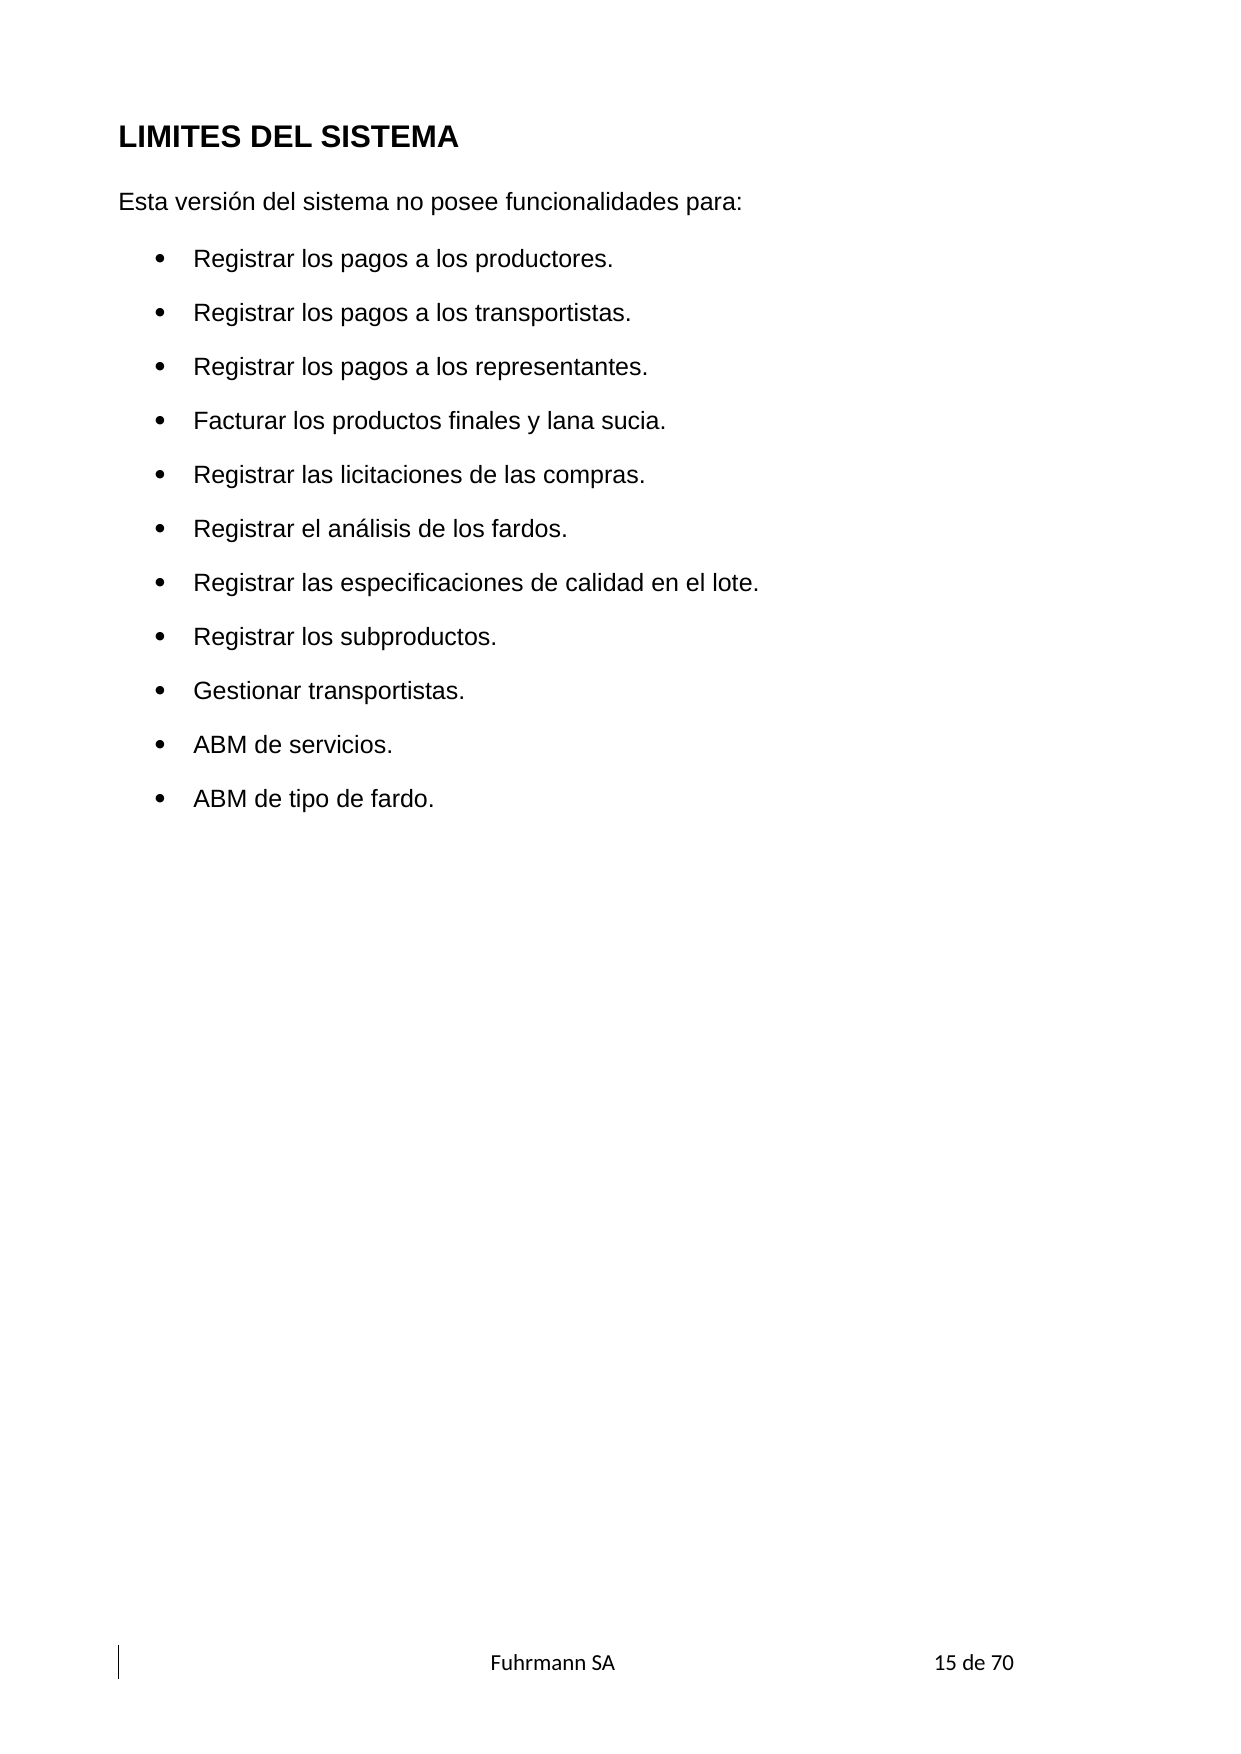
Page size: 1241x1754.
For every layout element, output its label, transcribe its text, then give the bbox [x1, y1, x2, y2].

list Facturar los productos finales y lana sucia. [156, 406, 1122, 435]
list Registrar los pagos a los productores. [156, 244, 1122, 273]
list ABM de servicios. [156, 730, 1122, 759]
list Registrar el análisis de los fardos. [156, 514, 1122, 543]
text Esta versión del sistema no posee funcionalidades para: [118, 187, 1122, 215]
list Gestionar transportistas. [156, 676, 1122, 705]
list Registrar los pagos a los representantes. [156, 352, 1122, 381]
list Registrar las especificaciones de calidad en el lote. [156, 568, 1122, 597]
list Registrar los subproductos. [156, 622, 1122, 651]
list ABM de tipo de fardo. [156, 784, 1122, 813]
list Registrar las licitaciones de las compras. [156, 460, 1122, 489]
subtitle LIMITES DEL SISTEMA [118, 118, 1122, 154]
list Registrar los pagos a los transportistas. [156, 298, 1122, 327]
